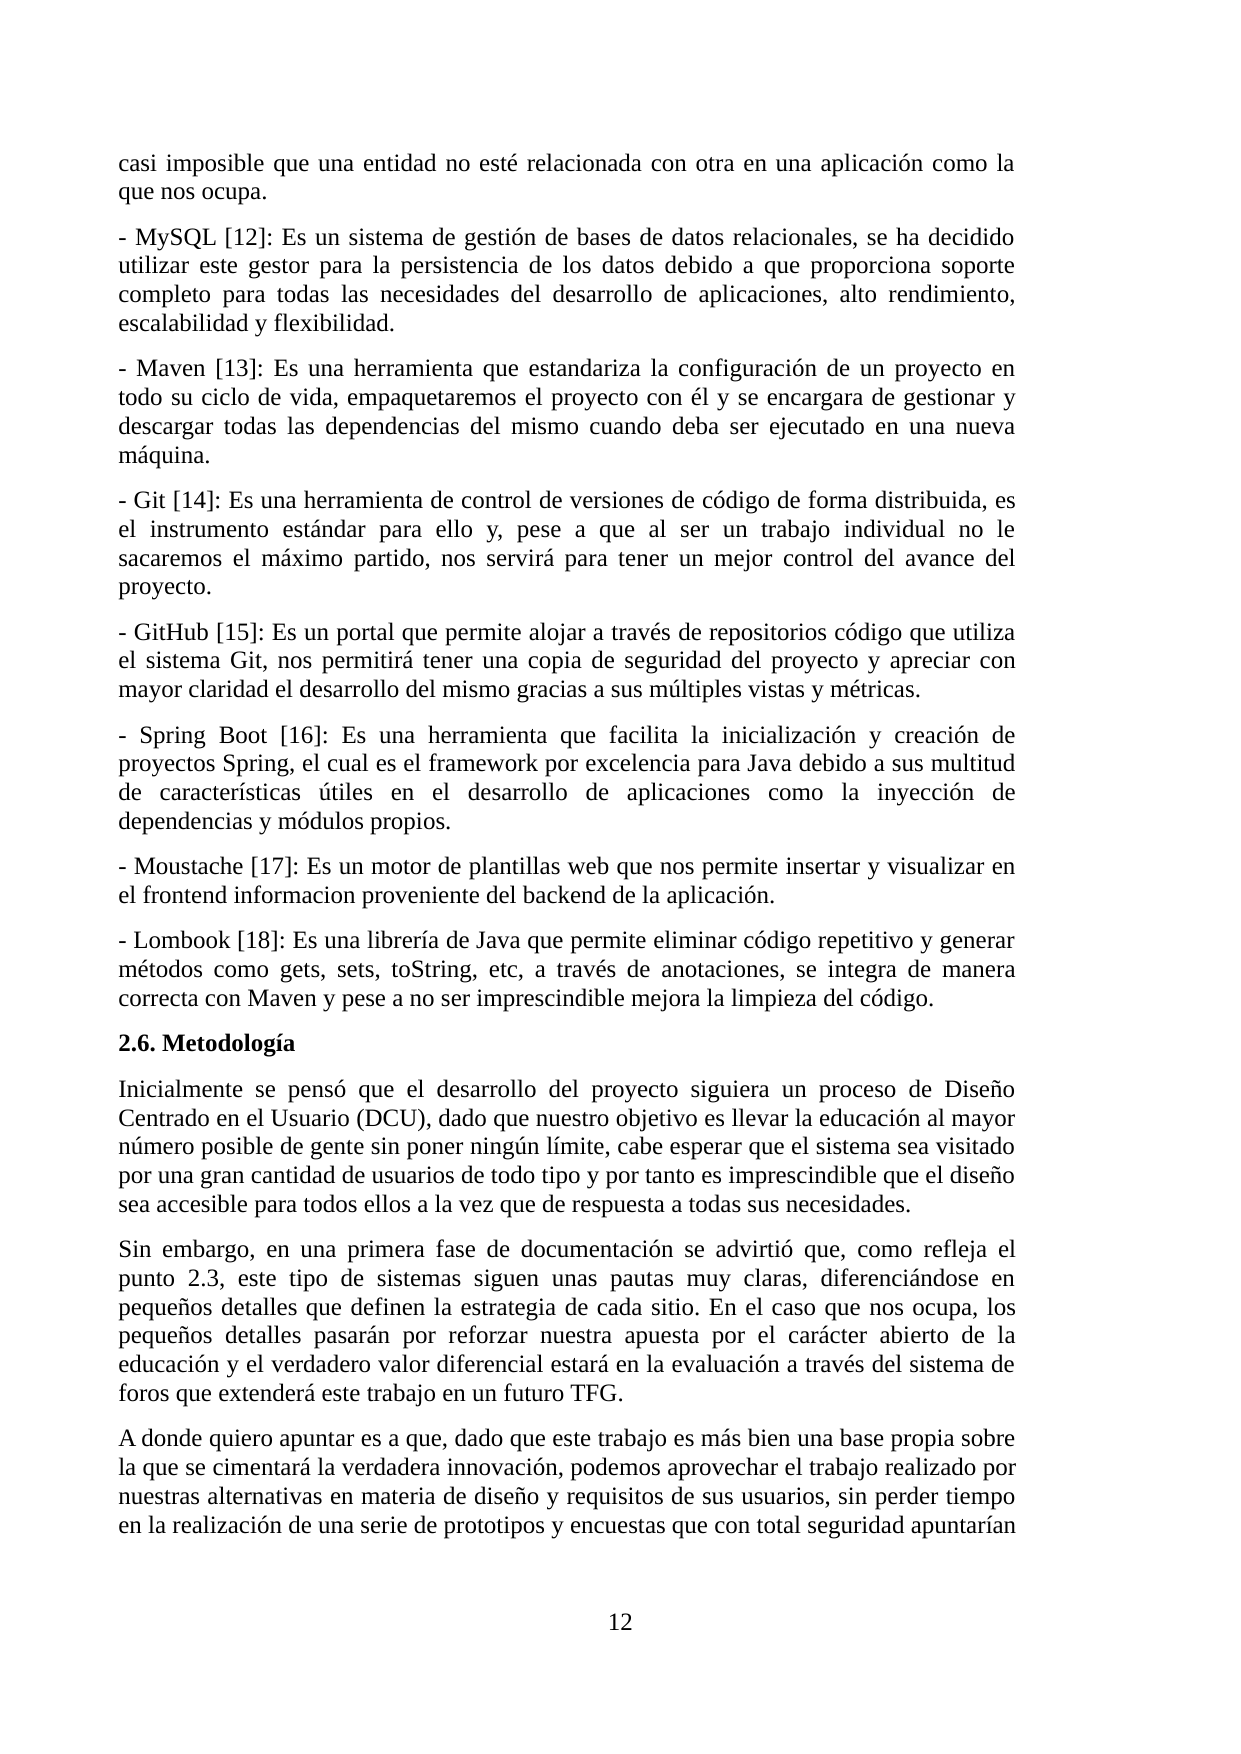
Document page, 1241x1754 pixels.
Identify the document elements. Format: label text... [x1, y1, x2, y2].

text 2.6. Metodología [118, 1028, 1017, 1057]
text - Spring Boot [16]: Es una herramienta que facilita la inicialización y creación de proyectos Spring, el cual es el framework por excelencia para Java debido a sus multitud de características útiles en el desarrollo de aplicaciones como la inyección de dependencias y módulos propios. [118, 720, 1017, 835]
text Sin embargo, en una primera fase de documentación se advirtió que, como refleja el punto 2.3, este tipo de sistemas siguen unas pautas muy claras, diferenciándose en pequeños detalles que definen la estrategia de cada sitio. En el caso que nos ocupa, los pequeños detalles pasarán por reforzar nuestra apuesta por el carácter abierto de la educación y el verdadero valor diferencial estará en la evaluación a través del sistema de foros que extenderá este trabajo en un futuro TFG. [118, 1234, 1017, 1407]
text - Moustache [17]: Es un motor de plantillas web que nos permite insertar y visualizar en el frontend informacion proveniente del backend de la aplicación. [118, 851, 1017, 909]
text - Lombook [18]: Es una librería de Java que permite eliminar código repetitivo y generar métodos como gets, sets, toString, etc, a través de anotaciones, se integra de manera correcta con Maven y pese a no ser imprescindible mejora la limpieza del código. [118, 926, 1017, 1012]
text - MySQL [12]: Es un sistema de gestión de bases de datos relacionales, se ha decidido utilizar este gestor para la persistencia de los datos debido a que proporciona soporte completo para todas las necesidades del desarrollo de aplicaciones, alto rendimiento, escalabilidad y flexibilidad. [118, 222, 1017, 337]
text - Maven [13]: Es una herramienta que estandariza la configuración de un proyecto en todo su ciclo de vida, empaquetaremos el proyecto con él y se encargara de gestionar y descargar todas las dependencias del mismo cuando deba ser ejecutado en una nueva máquina. [118, 353, 1017, 468]
text casi imposible que una entidad no esté relacionada con otra en una aplicación como la que nos ocupa. [118, 148, 1017, 205]
text A donde quiero apuntar es a que, dado que este trabajo es más bien una base propia sobre la que se cimentará la verdadera innovación, podemos aprovechar el trabajo realizado por nuestras alternativas en materia de diseño y requisitos de sus usuarios, sin perder tiempo en la realización de una serie de prototipos y encuestas que con total seguridad apuntarían [118, 1423, 1017, 1538]
text - Git [14]: Es una herramienta de control de versiones de código de forma distribuida, es el instrumento estándar para ello y, pese a que al ser un trabajo individual no le sacaremos el máximo partido, nos servirá para tener un mejor control del avance del proyecto. [118, 485, 1017, 600]
text Inicialmente se pensó que el desarrollo del proyecto siguiera un proceso de Diseño Centrado en el Usuario (DCU), dado que nuestro objetivo es llevar la educación al mayor número posible de gente sin poner ningún límite, cabe esperar que el sistema sea visitado por una gran cantidad de usuarios de todo tipo y por tanto es imprescindible que el diseño sea accesible para todos ellos a la vez que de respuesta a todas sus necesidades. [118, 1074, 1017, 1218]
text - GitHub [15]: Es un portal que permite alojar a través de repositorios código que utiliza el sistema Git, nos permitirá tener una copia de seguridad del proyecto y apreciar con mayor claridad el desarrollo del mismo gracias a sus múltiples vistas y métricas. [118, 617, 1017, 703]
